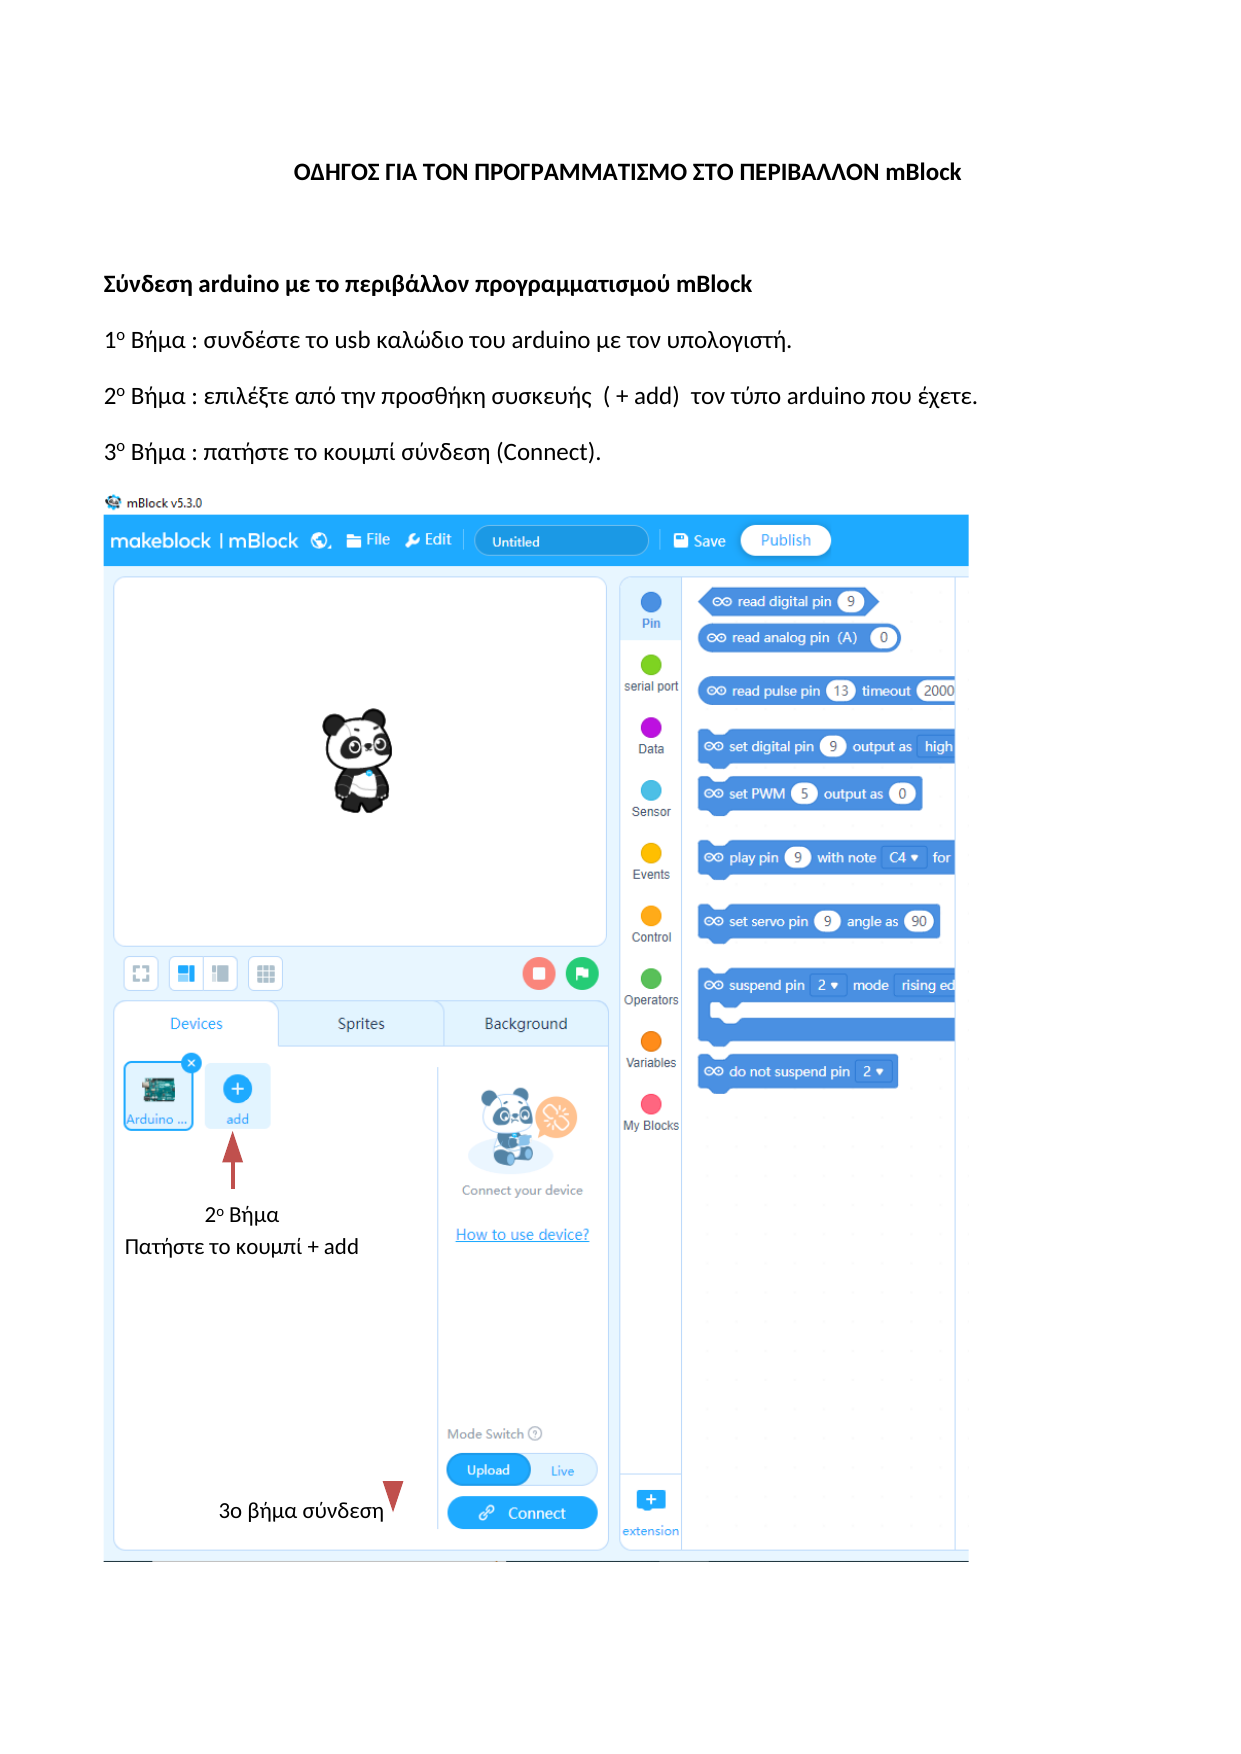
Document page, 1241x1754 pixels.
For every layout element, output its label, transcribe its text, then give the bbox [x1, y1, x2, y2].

text ΟΔΗΓΟΣ ΓΙΑ ΤΟΝ ΠΡΟΓΡΑΜΜΑΤΙΣΜΟ ΣΤΟ ΠΕΡΙΒΑΛΛΟΝ mBlock [103, 156, 1152, 187]
text 2ο Βήμα : επιλέξτε από την προσθήκη συσκευής ( + add) τον τύπο arduino που έχετε. [103, 380, 1152, 410]
text Σύνδεση arduino με το περιβάλλον προγραμματισμού mBlock [103, 268, 1152, 299]
text 3ο Βήμα : πατήστε το κουμπί σύνδεση (Connect). [103, 436, 1152, 466]
text 1ο Βήμα : συνδέστε το usb καλώδιο του arduino με τον υπολογιστή. [103, 324, 1152, 354]
